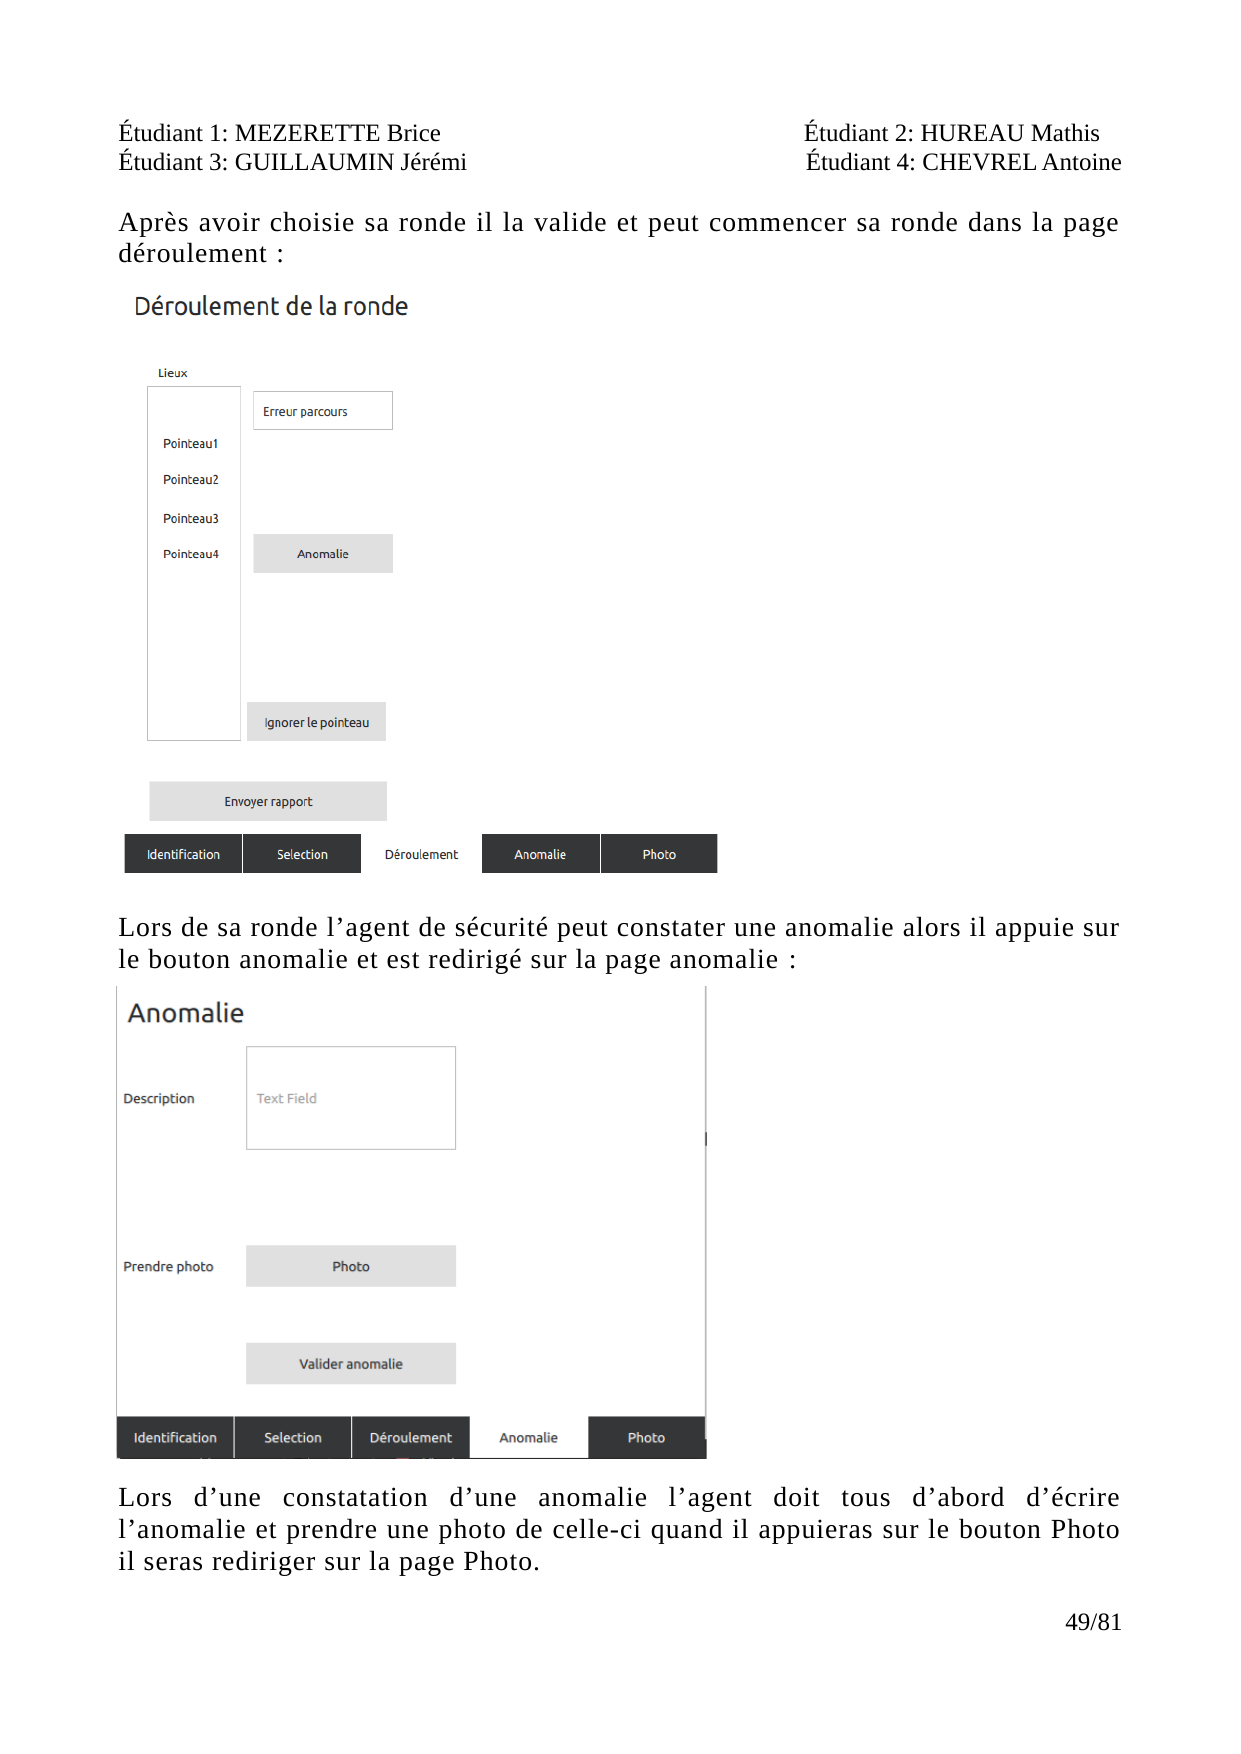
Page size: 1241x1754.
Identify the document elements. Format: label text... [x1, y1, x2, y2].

text Après avoir choisie sa ronde il la valide et peut commencer sa ronde dans la page déroulement : [118, 205, 1122, 269]
text Lors d’une constatation d’une anomalie l’agent doit tous d’abord d’écrire l’anomalie et prendre une photo de celle-ci quand il appuieras sur le bouton Photo il seras rediriger sur la page Photo. [118, 1481, 1122, 1577]
picture [124, 281, 718, 873]
picture [116, 986, 707, 1459]
text Lors de sa ronde l’agent de sécurité peut constater une anomalie alors il appuie sur le bouton anomalie et est redirigé sur la page anomalie : [118, 910, 1122, 974]
